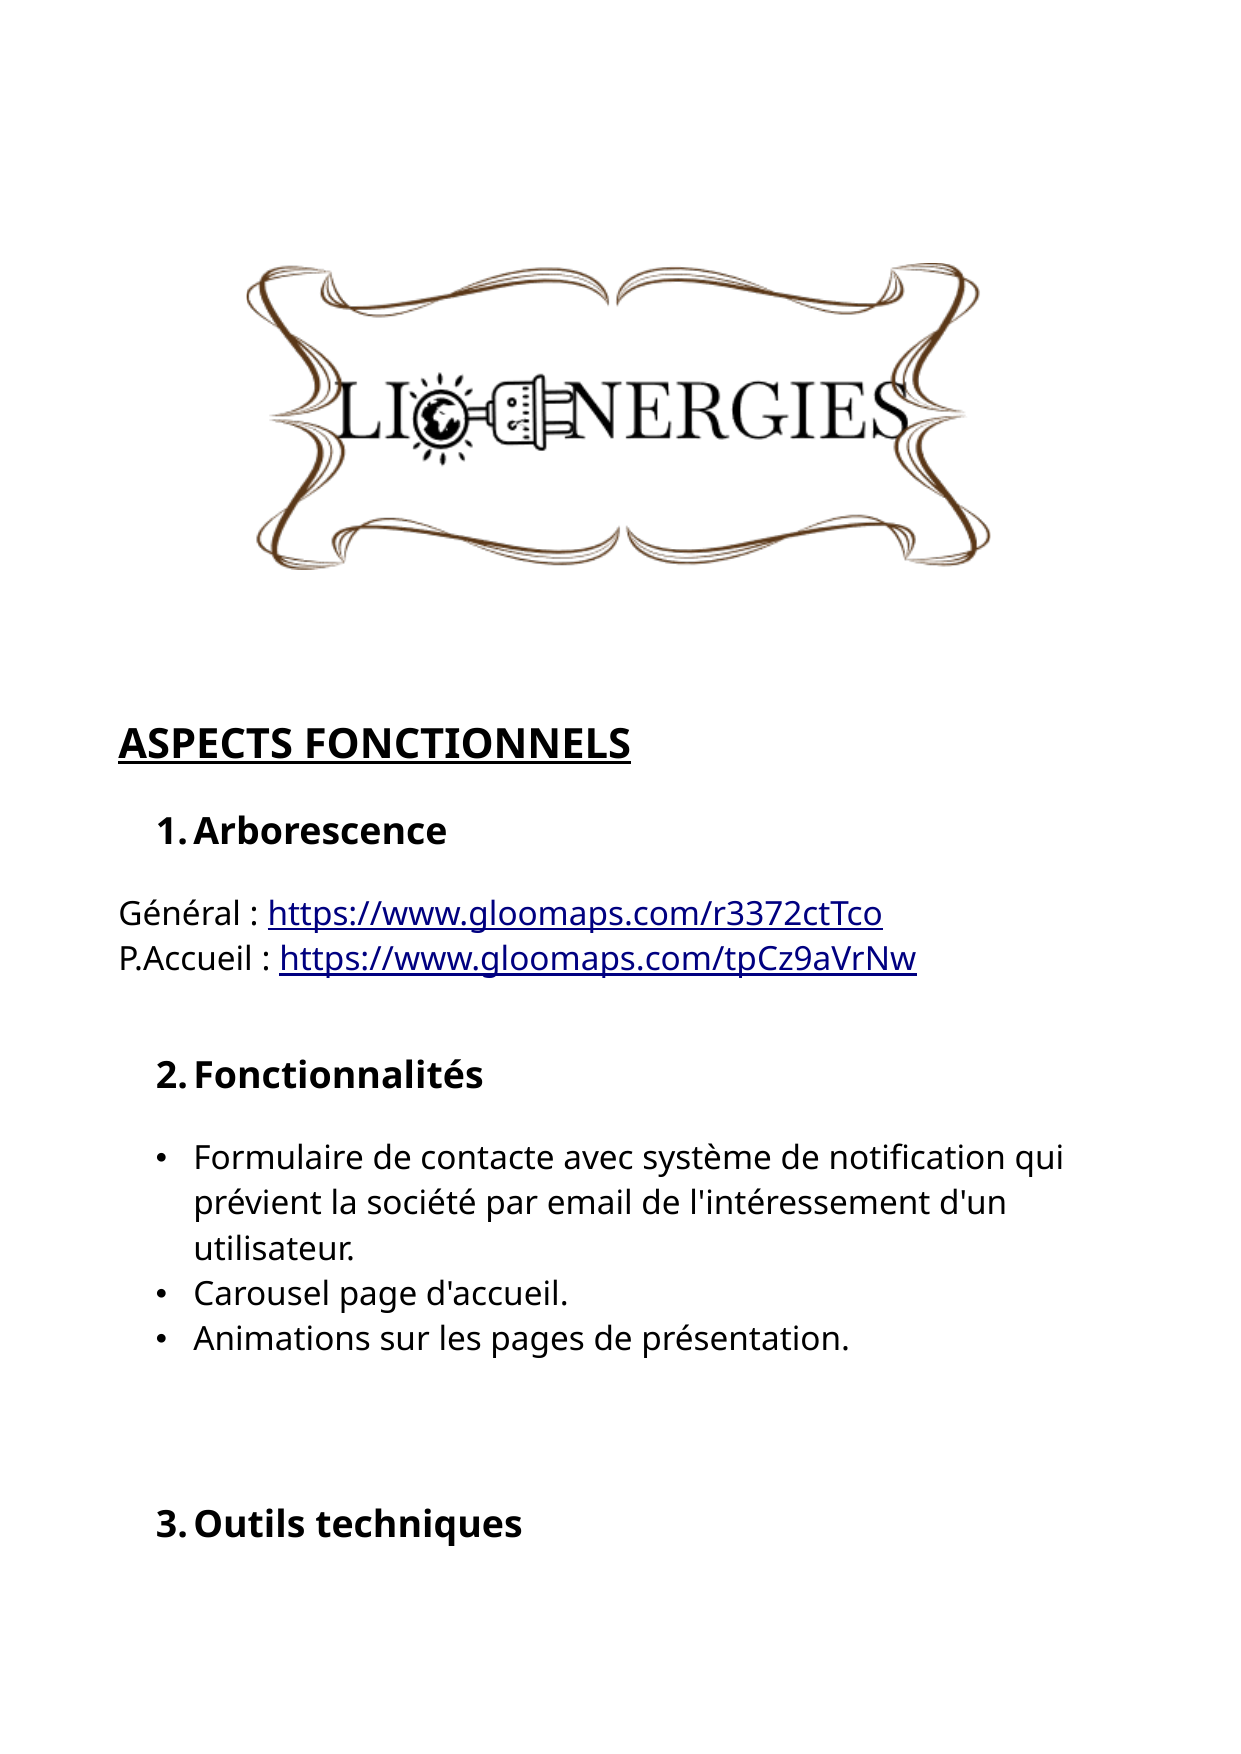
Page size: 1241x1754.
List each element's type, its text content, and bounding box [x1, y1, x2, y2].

list Carousel page d'accueil. [156, 1270, 1122, 1315]
text Général : https://www.gloomaps.com/r3372ctTco [118, 889, 1122, 935]
list Arborescence [156, 804, 1122, 855]
list Animations sur les pages de présentation. [156, 1315, 1122, 1361]
list Outils techniques [156, 1497, 1122, 1548]
text P.Accueil : https://www.gloomaps.com/tpCz9aVrNw [118, 935, 1122, 980]
list Fonctionnalités [156, 1048, 1122, 1099]
text ASPECTS FONCTIONNELS [118, 713, 1122, 770]
picture [246, 263, 991, 570]
list Formulaire de contacte avec système de notification qui prévient la société par email de l'intéressement d'un utilisateur. [156, 1133, 1122, 1270]
